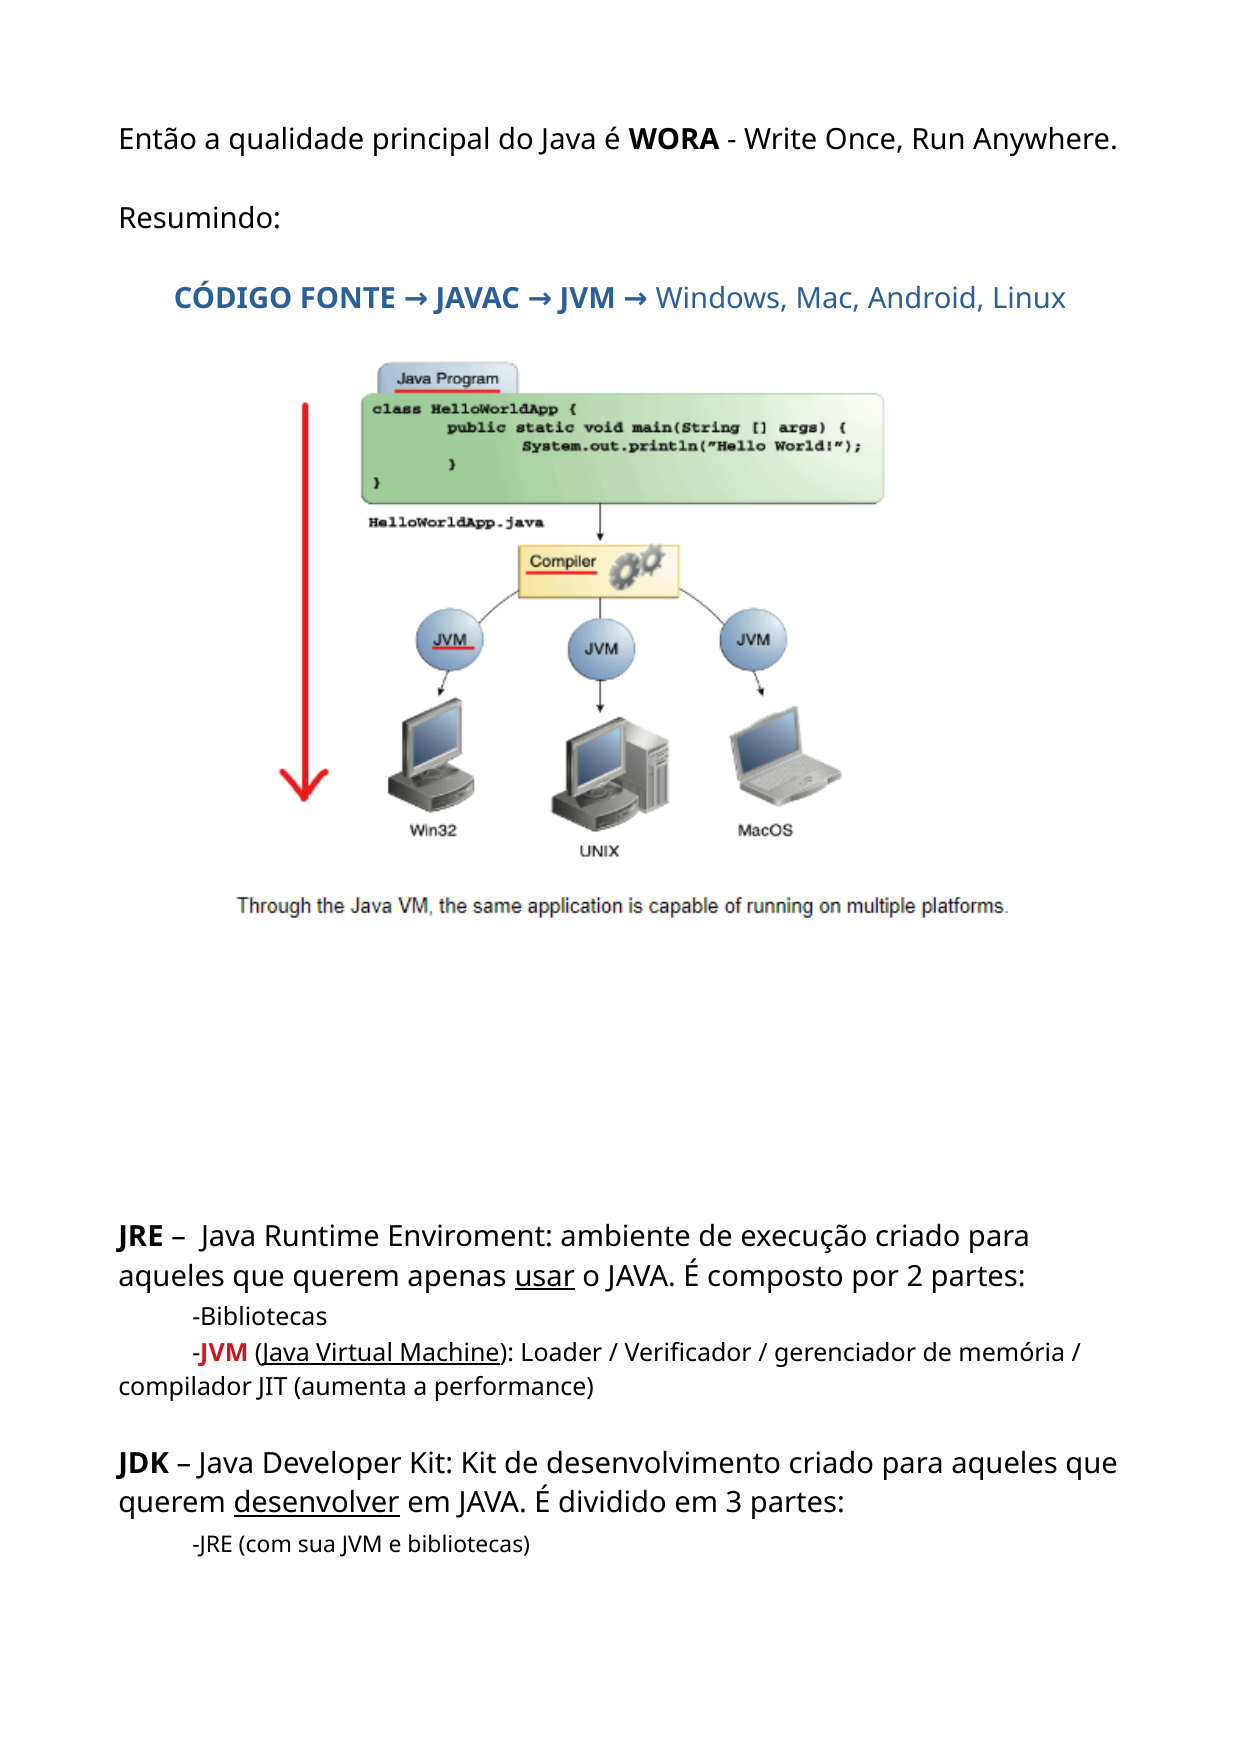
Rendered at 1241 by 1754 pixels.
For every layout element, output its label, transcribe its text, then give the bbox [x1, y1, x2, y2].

text -JVM (Java Virtual Machine): Loader / Verificador / gerenciador de memória / compilador JIT (aumenta a performance) [118, 1334, 1122, 1402]
text CÓDIGO FONTE → JAVAC → JVM → Windows, Mac, Android, Linux [118, 277, 1122, 317]
text -Bibliotecas [118, 1294, 1122, 1334]
text Então a qualidade principal do Java é WORA - Write Once, Run Anywhere. [118, 118, 1122, 158]
picture [221, 337, 1033, 921]
text Resumindo: [118, 197, 1122, 237]
text JDK – Java Developer Kit: Kit de desenvolvimento criado para aqueles que querem desenvolver em JAVA. É dividido em 3 partes: [118, 1442, 1122, 1521]
text JRE – Java Runtime Enviroment: ambiente de execução criado para aqueles que querem apenas usar o JAVA. É composto por 2 partes: [118, 1215, 1122, 1294]
text -JRE (com sua JVM e bibliotecas) [118, 1521, 1122, 1561]
